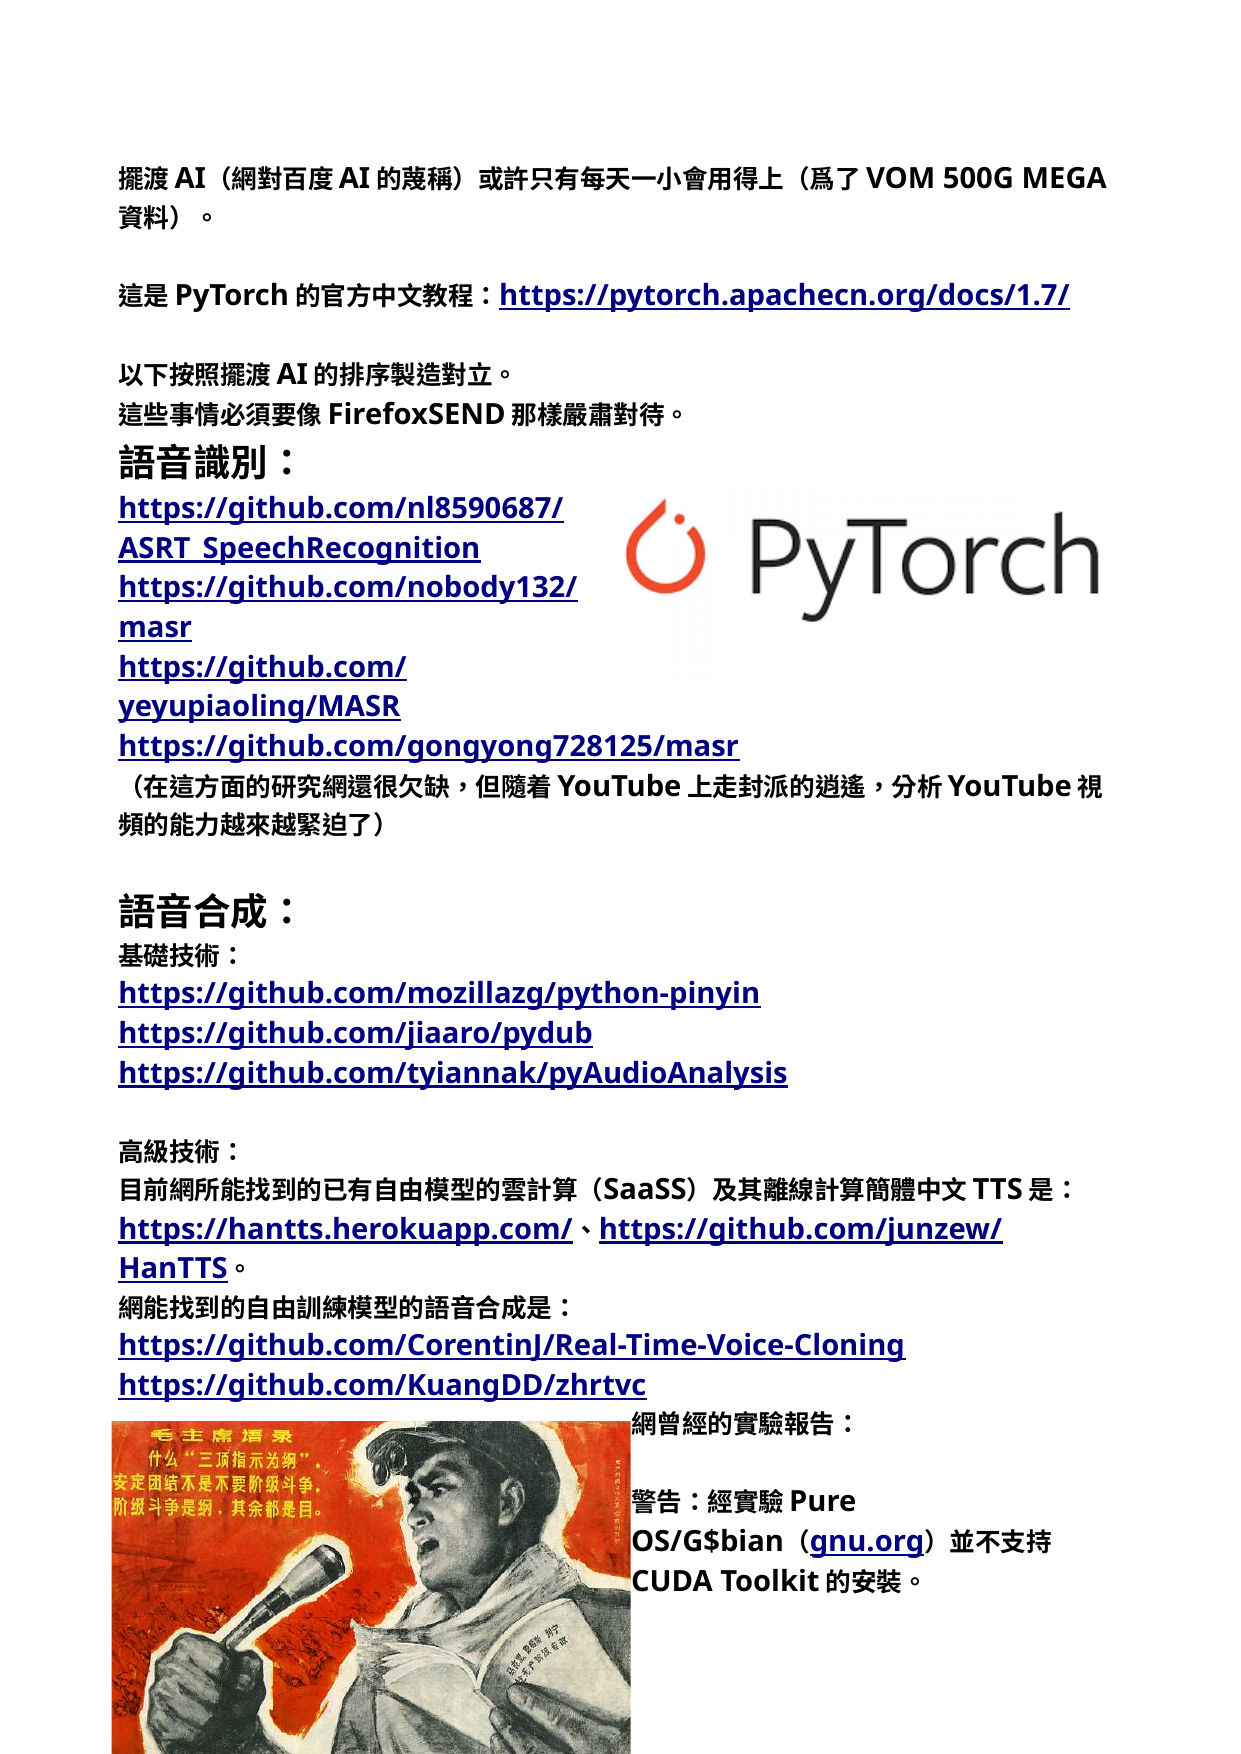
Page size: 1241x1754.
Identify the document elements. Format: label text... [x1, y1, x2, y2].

text https://github.com/jiaaro/pydub [118, 1012, 1122, 1052]
text https://github.com/mozillazg/python-pinyin [118, 973, 1122, 1012]
text https://github.com/KuangDD/zhrtvc [118, 1364, 1122, 1404]
text 網曾經的實驗報告： [118, 1404, 1122, 1441]
text 以下按照擺渡AI的排序製造對立。 [118, 353, 1122, 393]
text 語音合成： [118, 881, 1122, 936]
text https://github.com/nl8590687/ASRT_SpeechRecognition [118, 487, 617, 567]
text https://github.com/nobody132/masr [118, 567, 617, 646]
text 擺渡AI（網對百度AI的蔑稱）或許只有每天一小會用得上（爲了VOM 500G MEGA資料）。 [118, 158, 1122, 234]
text https://github.com/CorentinJ/Real-Time-Voice-Cloning [118, 1324, 1122, 1364]
text https://github.com/yeyupiaoling/MASR [118, 646, 1122, 725]
text 網能找到的自由訓練模型的語音合成是： [118, 1287, 1122, 1324]
text 目前網所能找到的已有自由模型的雲計算（SaaSS）及其離線計算簡體中文TTS是：https://hantts.herokuapp.com/、https://github.com/junzew/HanTTS。 [118, 1168, 1122, 1287]
text 這是PyTorch的官方中文教程：https://pytorch.apachecn.org/docs/1.7/ [118, 274, 1122, 314]
text https://github.com/gongyong728125/masr [118, 725, 1122, 765]
text 警告：經實驗Pure OS/G$bian（gnu.org）並不支持CUDA Toolkit的安裝。 [631, 1480, 1122, 1599]
picture [617, 437, 1114, 686]
text 語音識別： [118, 433, 1122, 487]
text 高級技術： [118, 1131, 1122, 1168]
picture [111, 1421, 631, 1754]
text （在這方面的研究網還很欠缺，但隨着YouTube上走封派的逍遙，分析YouTube視頻的能力越來越緊迫了） [118, 765, 1122, 842]
text 這些事情必須要像FirefoxSEND那樣嚴肅對待。 [118, 393, 1122, 433]
text https://github.com/tyiannak/pyAudioAnalysis [118, 1052, 1122, 1092]
text 基礎技術： [118, 936, 1122, 973]
